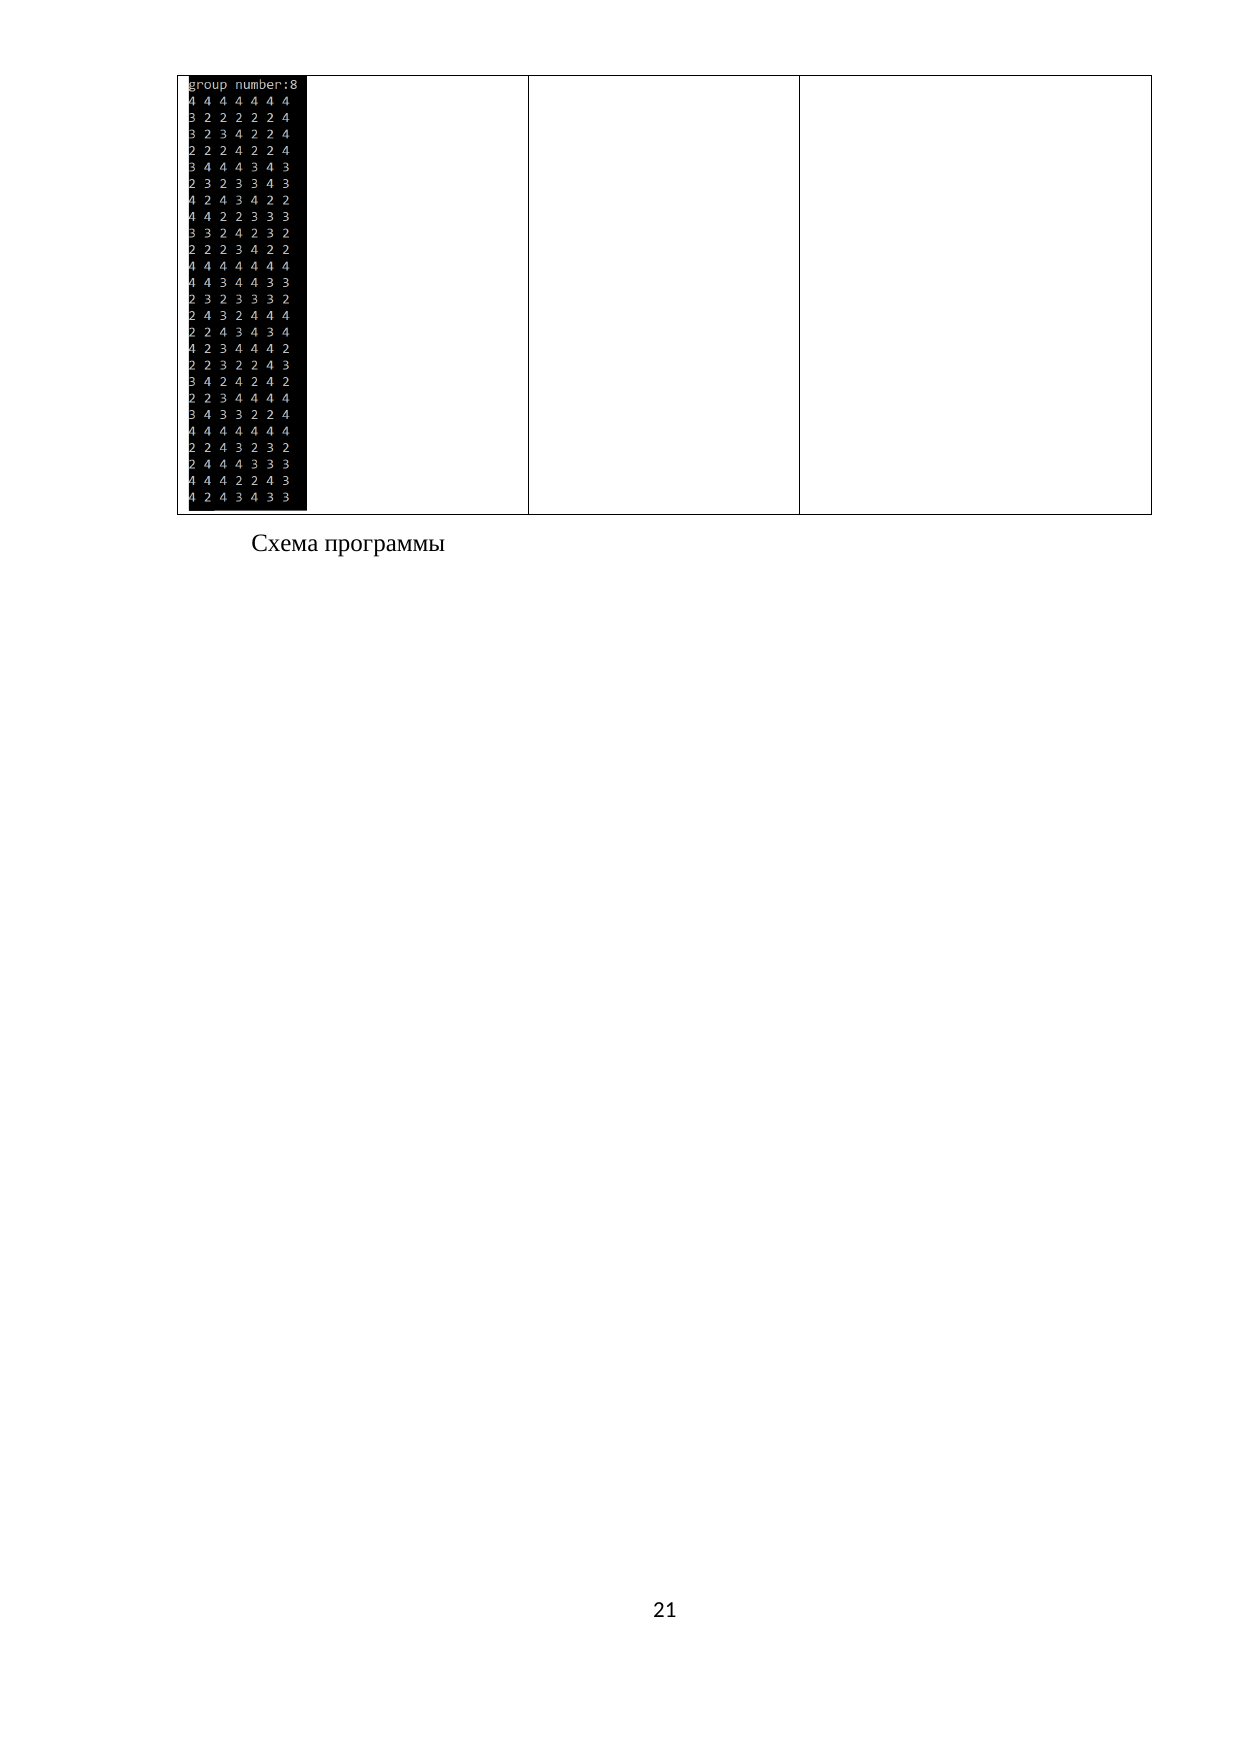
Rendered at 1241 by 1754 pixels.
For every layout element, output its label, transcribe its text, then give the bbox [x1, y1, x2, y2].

table_cell [529, 76, 799, 514]
table_cell [800, 76, 1151, 514]
text Схема программы [177, 528, 1152, 556]
table_cell [178, 76, 528, 514]
